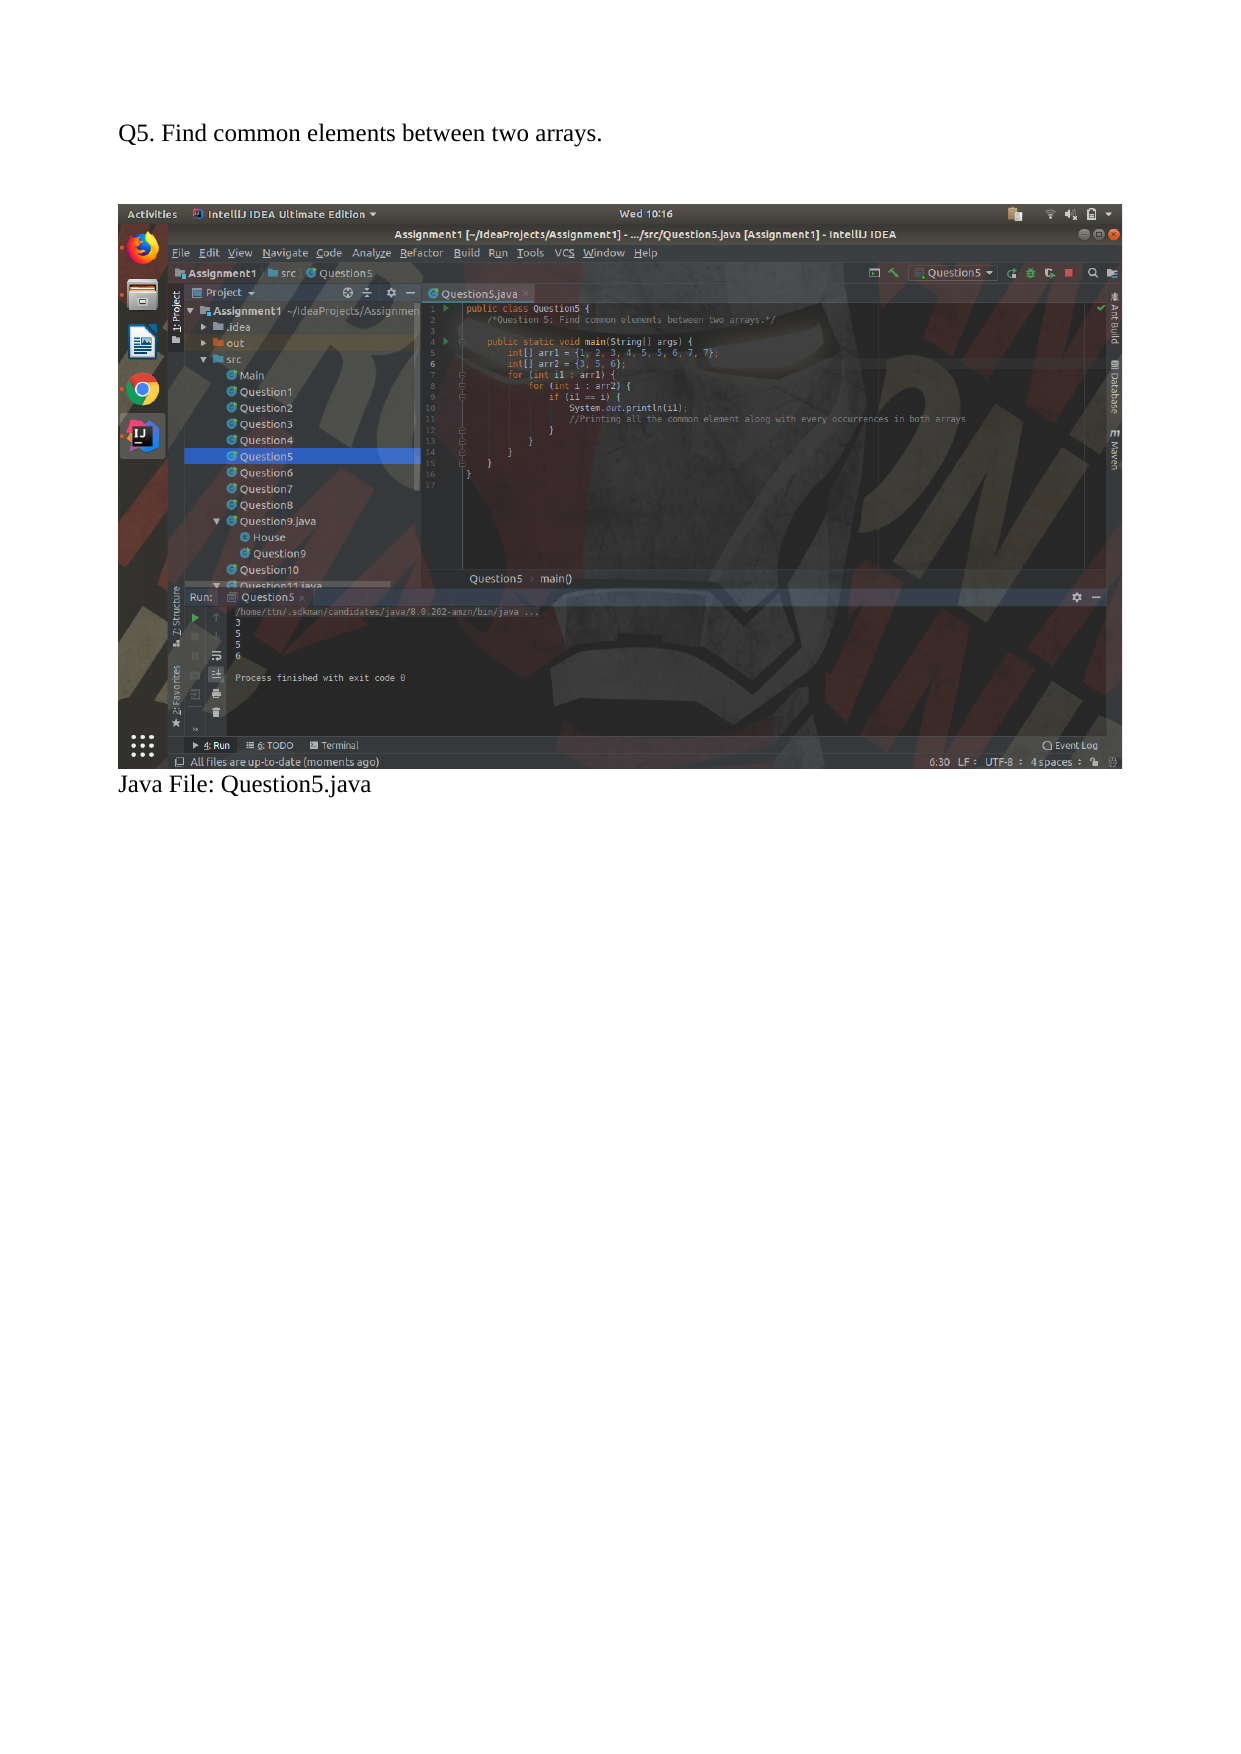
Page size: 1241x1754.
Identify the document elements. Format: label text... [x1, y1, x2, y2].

text Q5. Find common elements between two arrays. [118, 118, 1122, 176]
picture [118, 204, 1123, 769]
text Java File: Question5.java [118, 769, 1122, 797]
